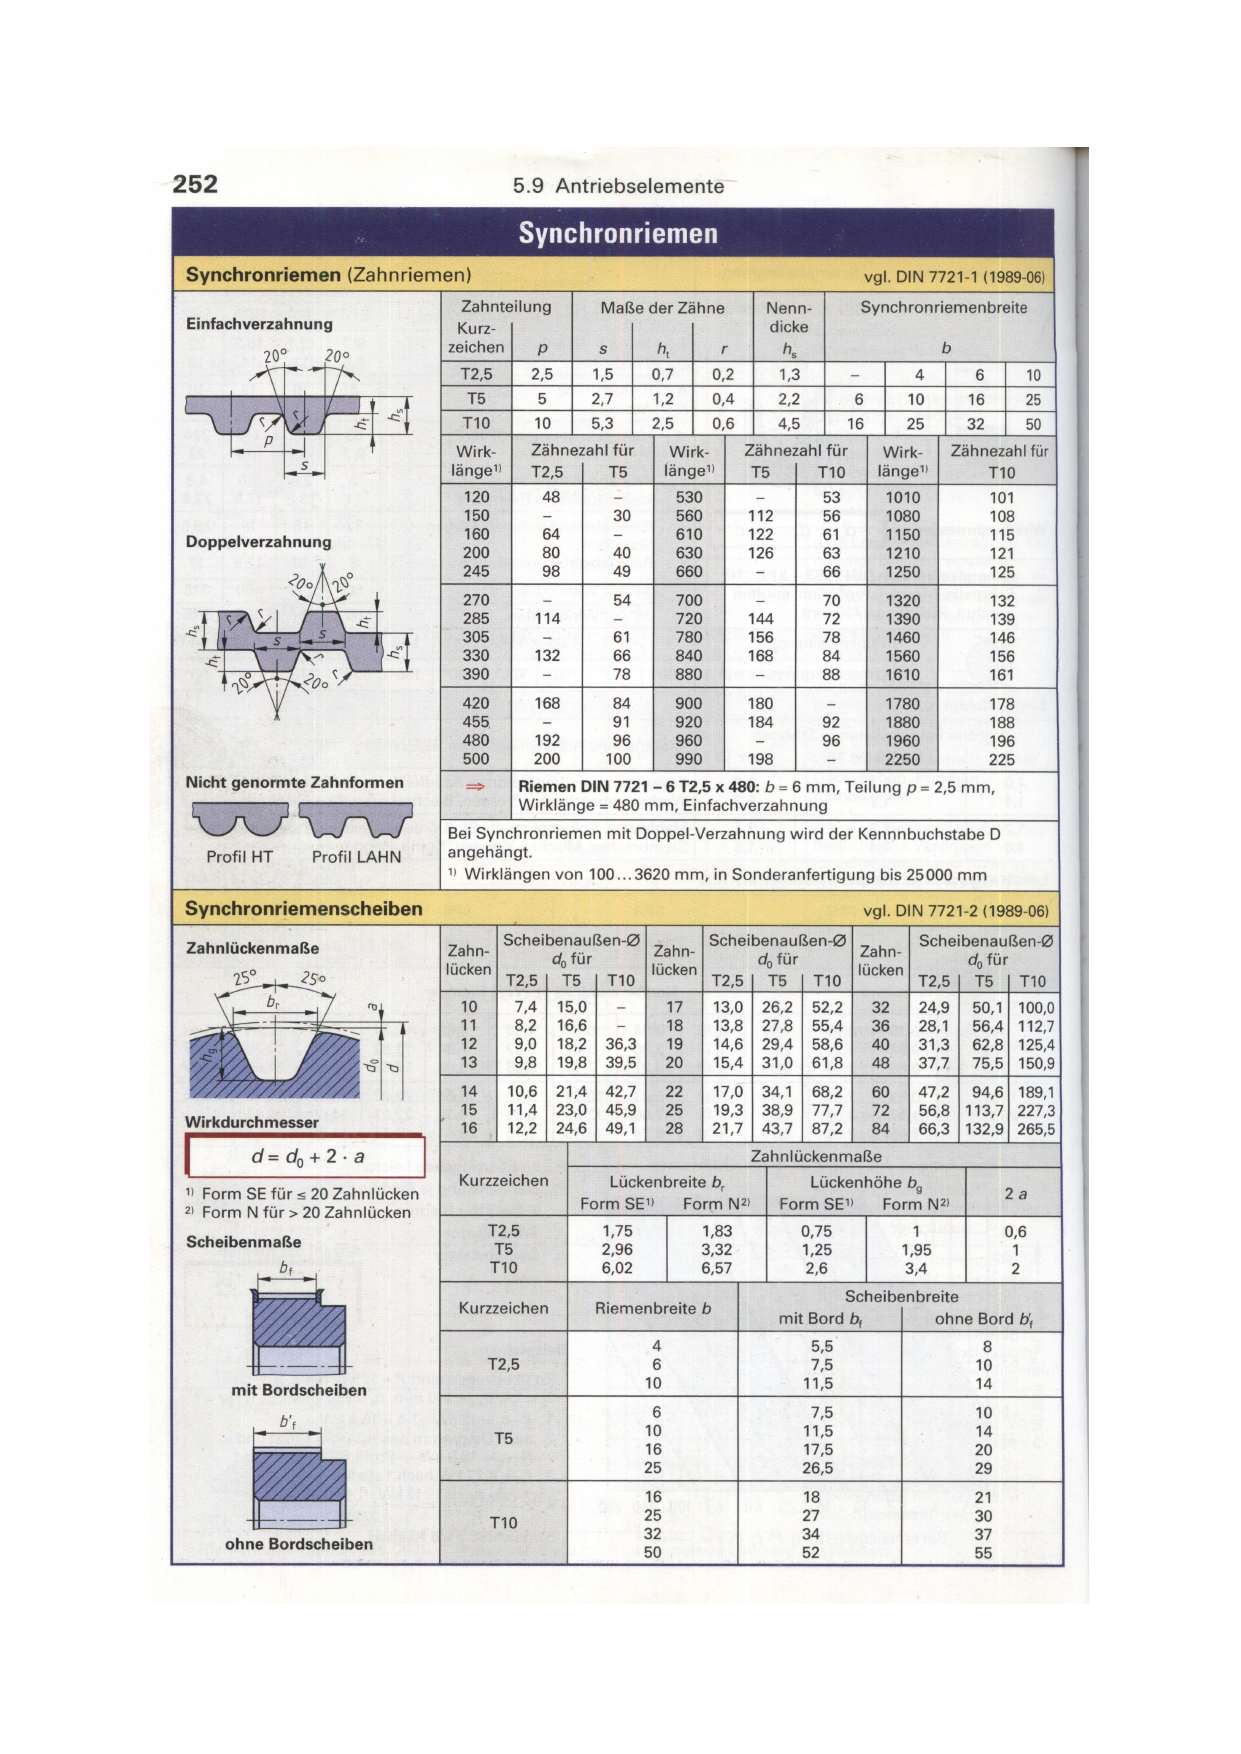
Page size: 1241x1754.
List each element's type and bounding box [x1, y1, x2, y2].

picture [149, 147, 1089, 1604]
